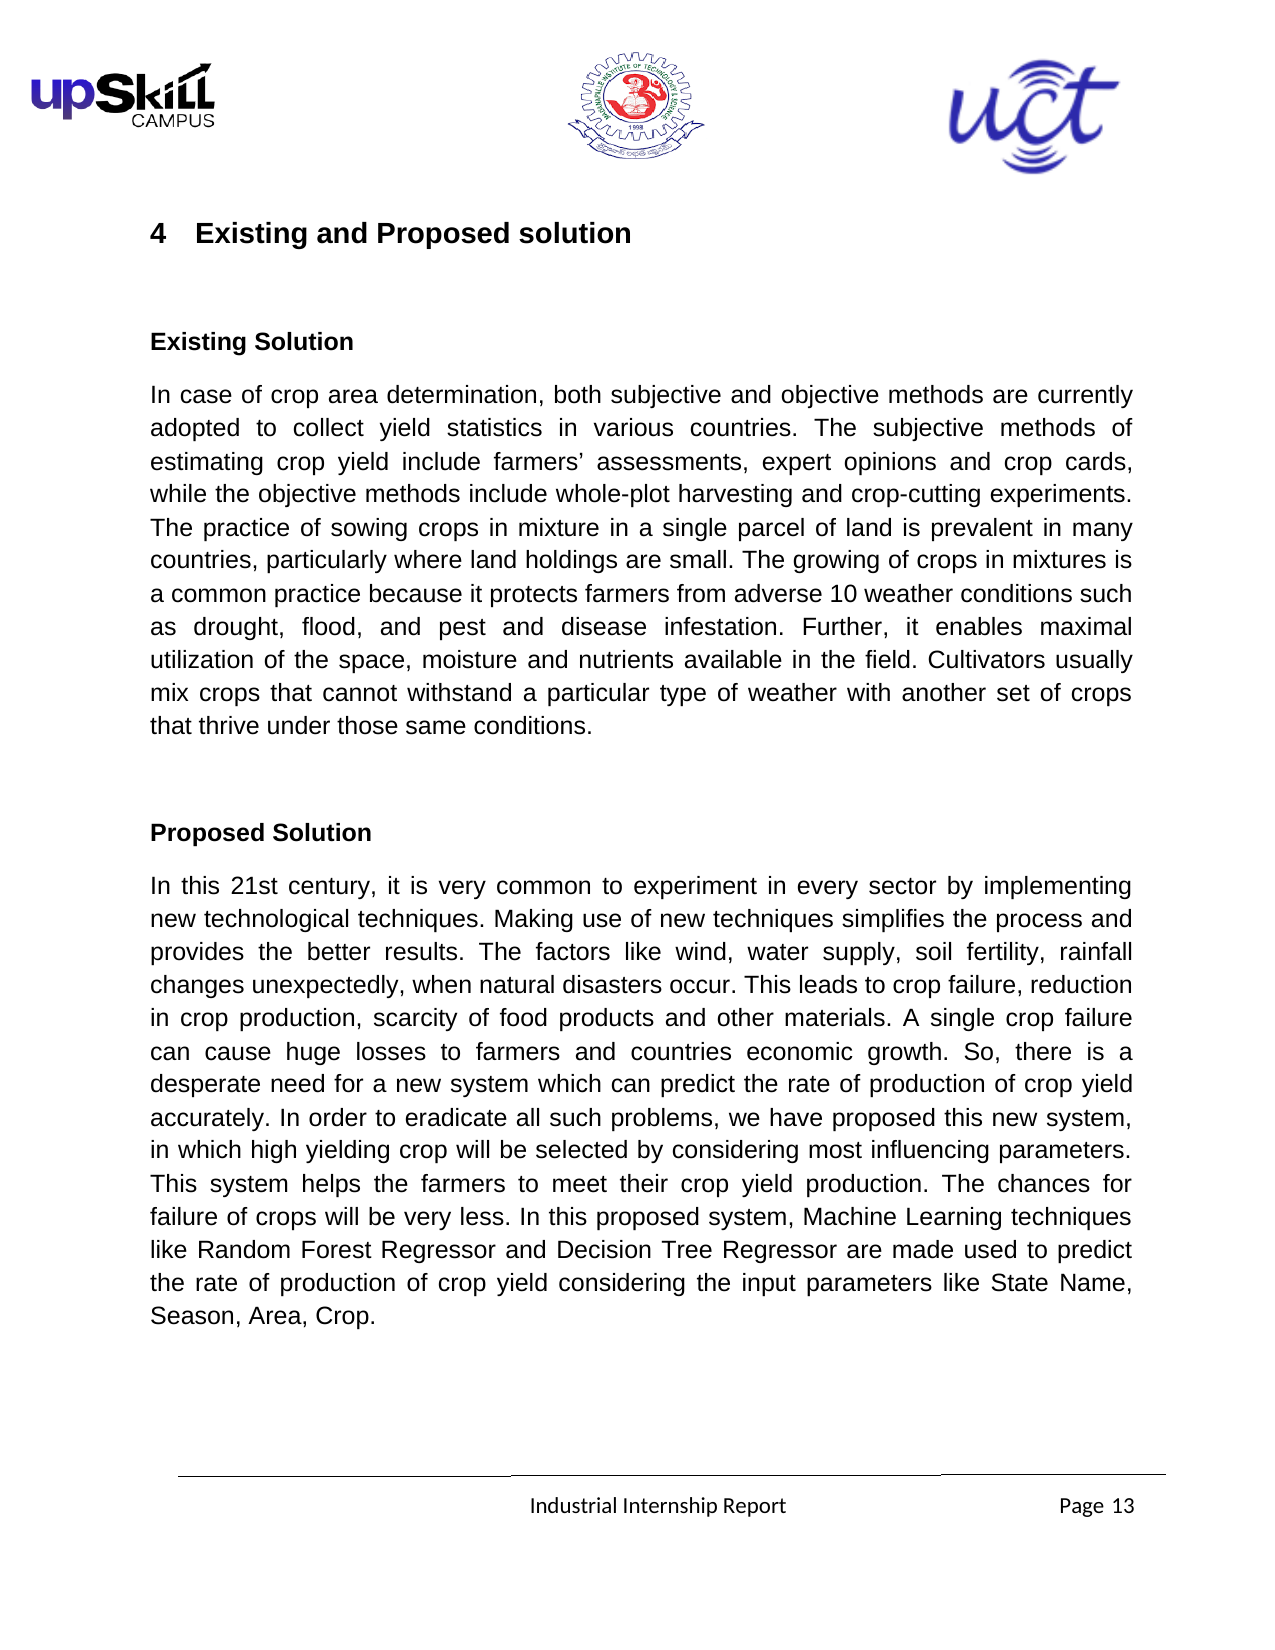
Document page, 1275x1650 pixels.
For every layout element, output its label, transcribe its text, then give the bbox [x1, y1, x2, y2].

text Existing Solution [150, 327, 1134, 355]
text Proposed Solution [150, 817, 1134, 846]
subtitle Existing and Proposed solution [150, 216, 1134, 250]
text In case of crop area determination, both subjective and objective methods are currently adopted to collect yield statistics in various countries. The subjective methods of estimating crop yield include farmers’ assessments, expert opinions and crop cards, while the objective methods include whole-plot harvesting and crop-cutting experiments. The practice of sowing crops in mixture in a single parcel of land is prevalent in many countries, particularly where land holdings are small. The growing of crops in mixtures is a common practice because it protects farmers from adverse 10 weather conditions such as drought, flood, and pest and disease infestation. Further, it enables maximal utilization of the space, moisture and nutrients available in the field. Cultivators usually mix crops that cannot withstand a particular type of weather with another set of crops that thrive under those same conditions. [150, 380, 1134, 739]
text In this 21st century, it is very common to experiment in every sector by implementing new technological techniques. Making use of new techniques simplifies the process and provides the better results. The factors like wind, water supply, soil fertility, rainfall changes unexpectedly, when natural disasters occur. This leads to crop failure, reduction in crop production, scarcity of food products and other materials. A single crop failure can cause huge losses to farmers and countries economic growth. So, there is a desperate need for a new system which can predict the rate of production of crop yield accurately. In order to eradicate all such problems, we have proposed this new system, in which high yielding crop will be selected by considering most influencing parameters. This system helps the farmers to meet their crop yield production. The chances for failure of crops will be very less. In this proposed system, Machine Learning techniques like Random Forest Regressor and Decision Tree Regressor are made used to predict the rate of production of crop yield considering the input parameters like State Name, Season, Area, Crop. [150, 871, 1134, 1329]
